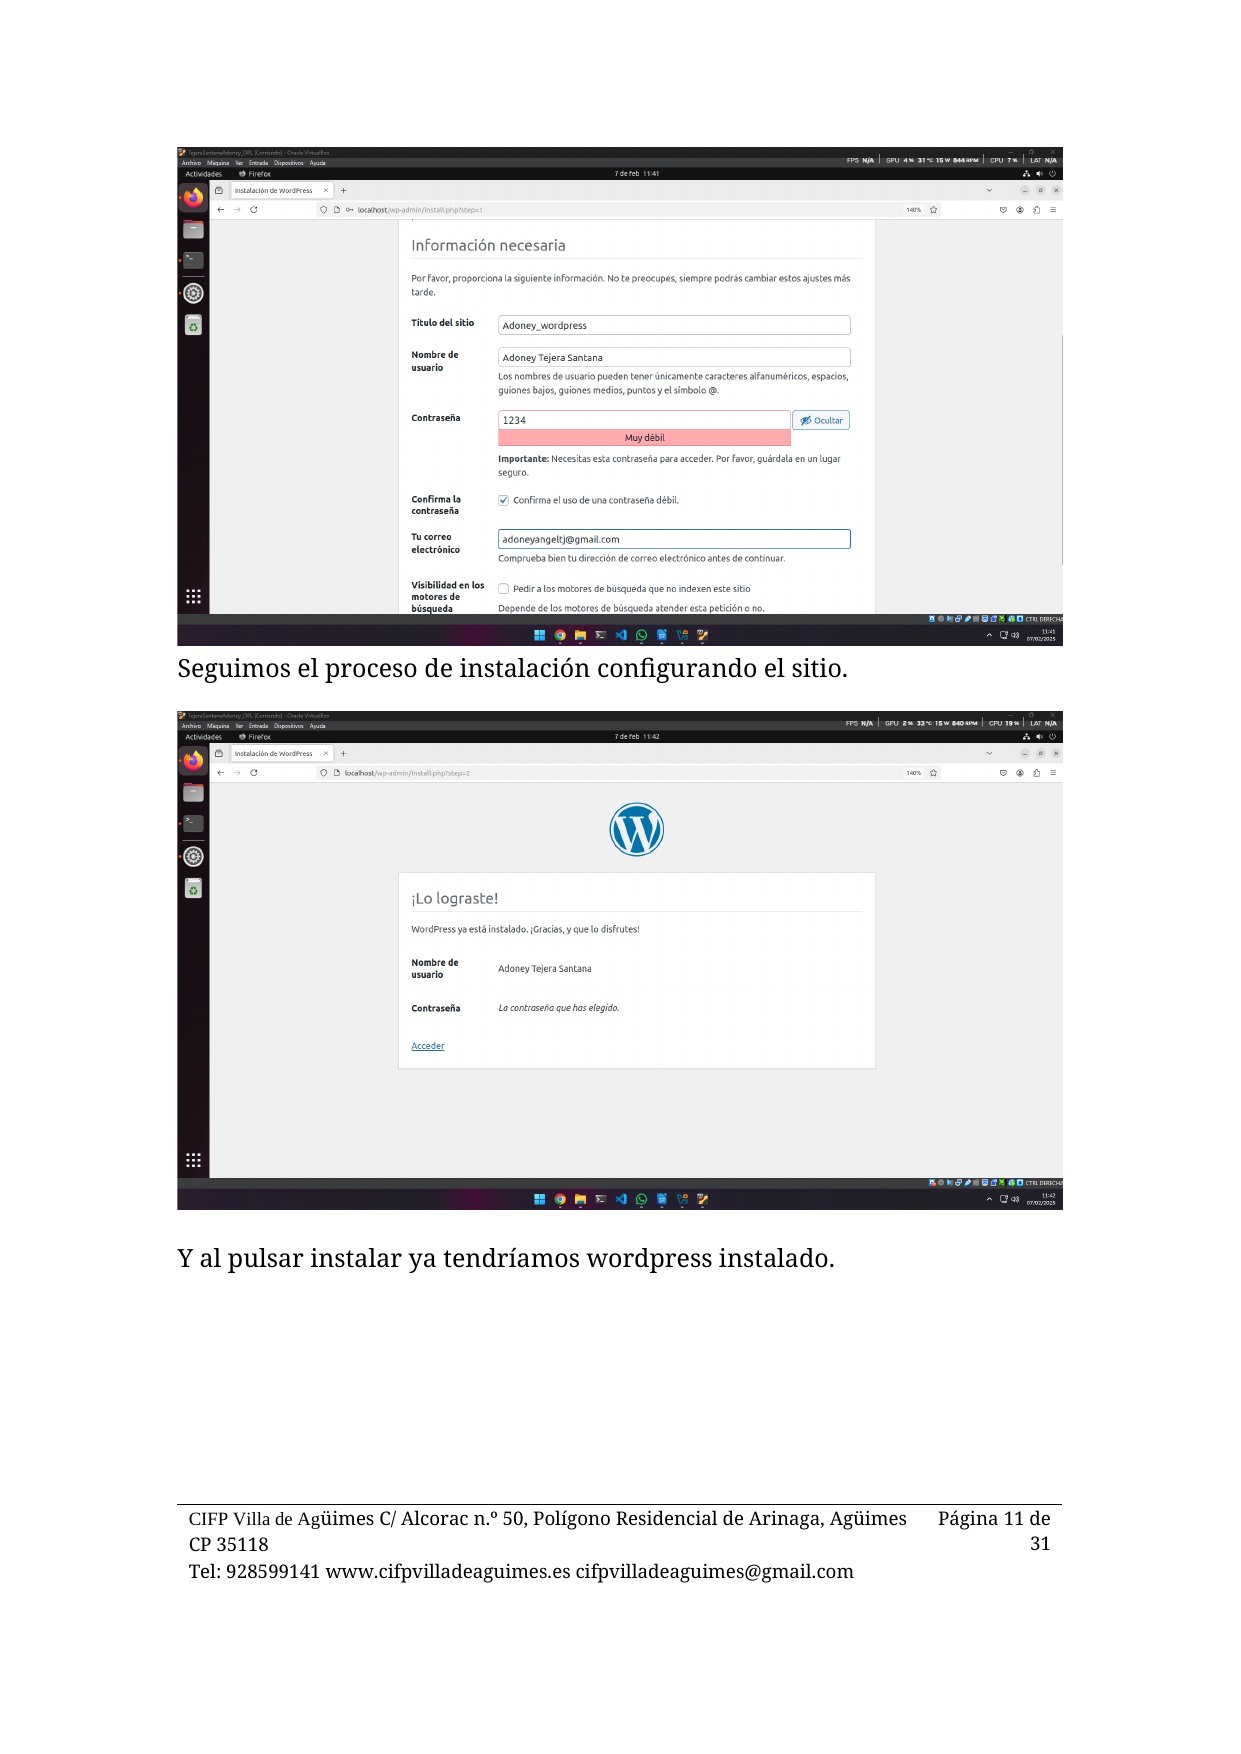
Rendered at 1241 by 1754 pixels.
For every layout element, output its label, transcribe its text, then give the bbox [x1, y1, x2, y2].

picture [177, 147, 1063, 646]
text Y al pulsar instalar ya tendríamos wordpress instalado. [177, 1210, 1063, 1274]
text Seguimos el proceso de instalación configurando el sitio. [177, 646, 1063, 685]
picture [177, 711, 1063, 1210]
